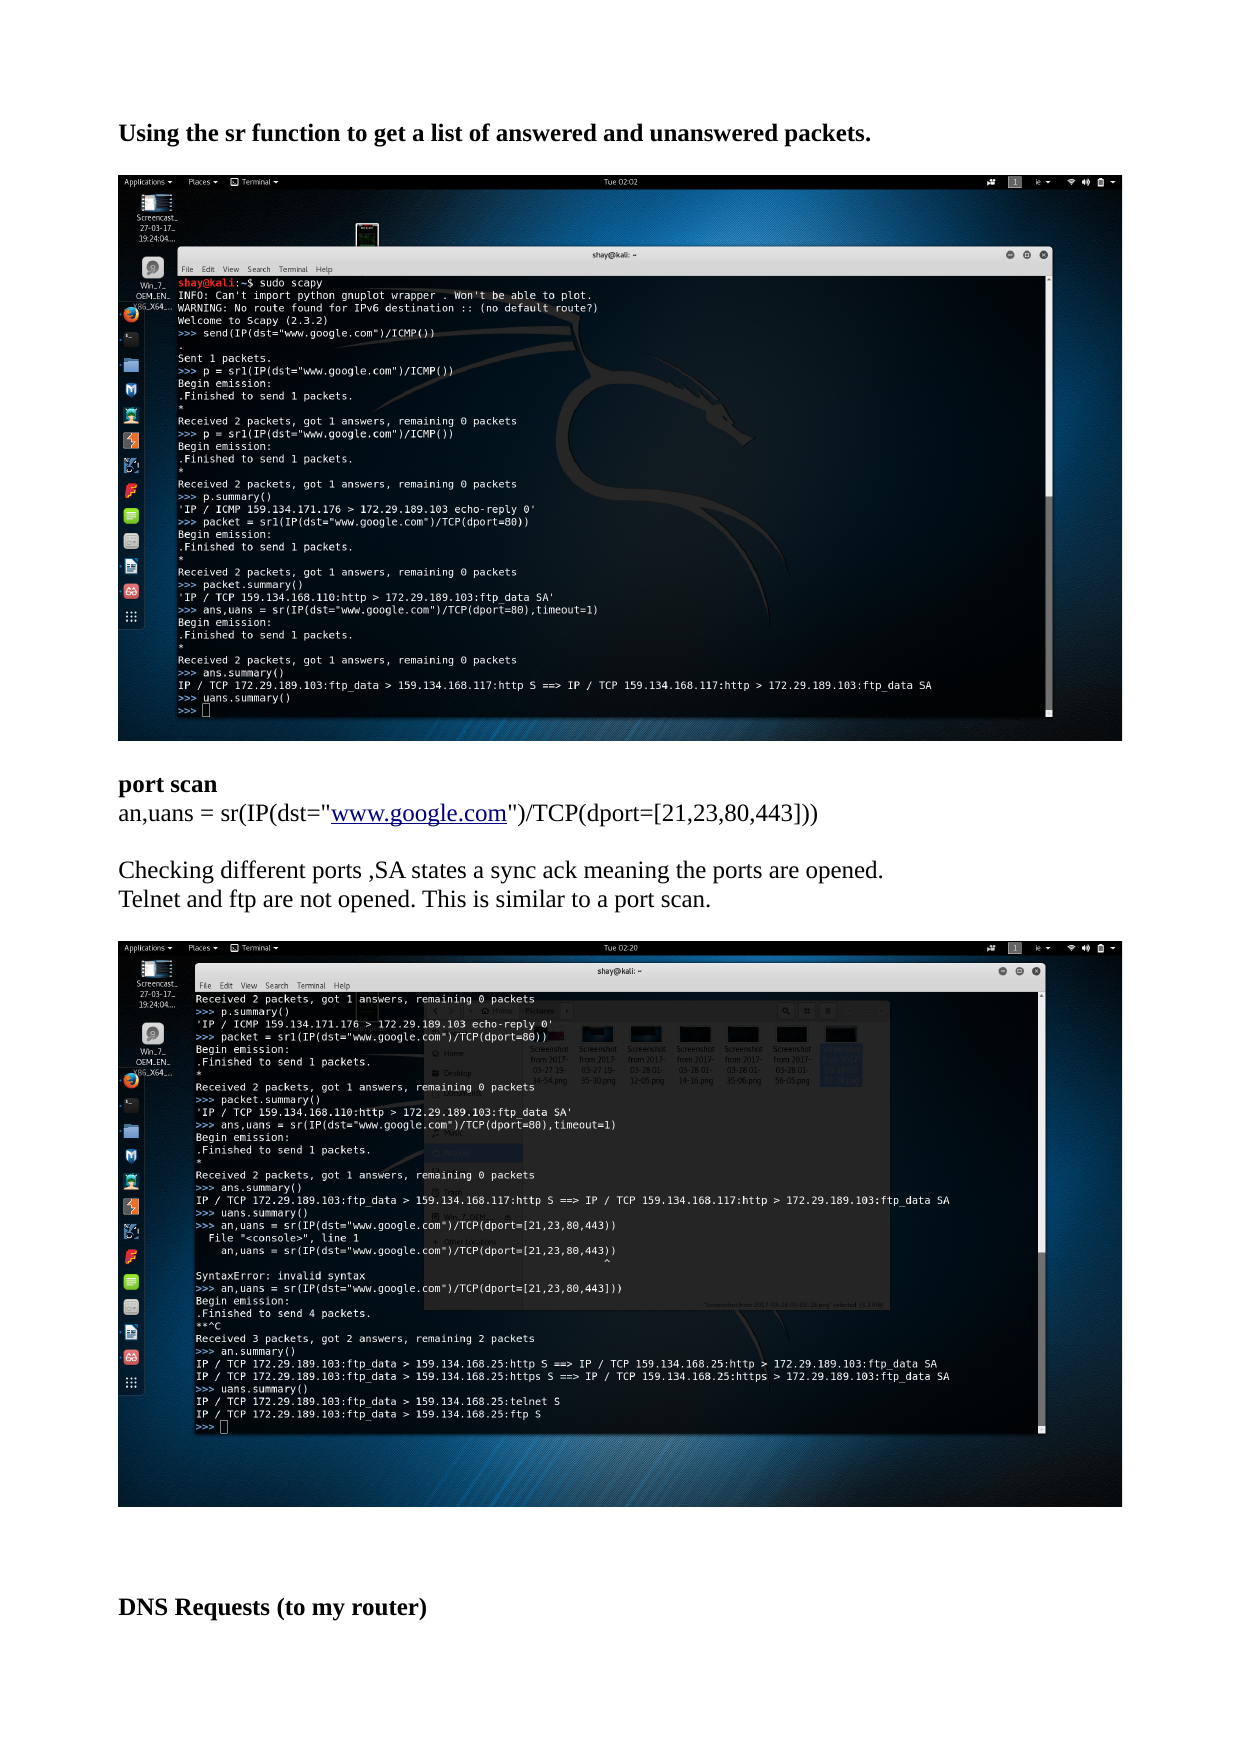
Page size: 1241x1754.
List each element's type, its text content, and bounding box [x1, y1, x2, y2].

text DNS Requests (to my router) [118, 1592, 1122, 1621]
text port scan [118, 769, 1122, 798]
text Using the sr function to get a list of answered and unanswered packets. [118, 118, 1122, 147]
text an,uans = sr(IP(dst="www.google.com")/TCP(dport=[21,23,80,443])) [118, 798, 1122, 827]
text Checking different ports ,SA states a sync ack meaning the ports are opened. [118, 855, 1122, 884]
text Telnet and ftp are not opened. This is similar to a port scan. [118, 884, 1122, 913]
